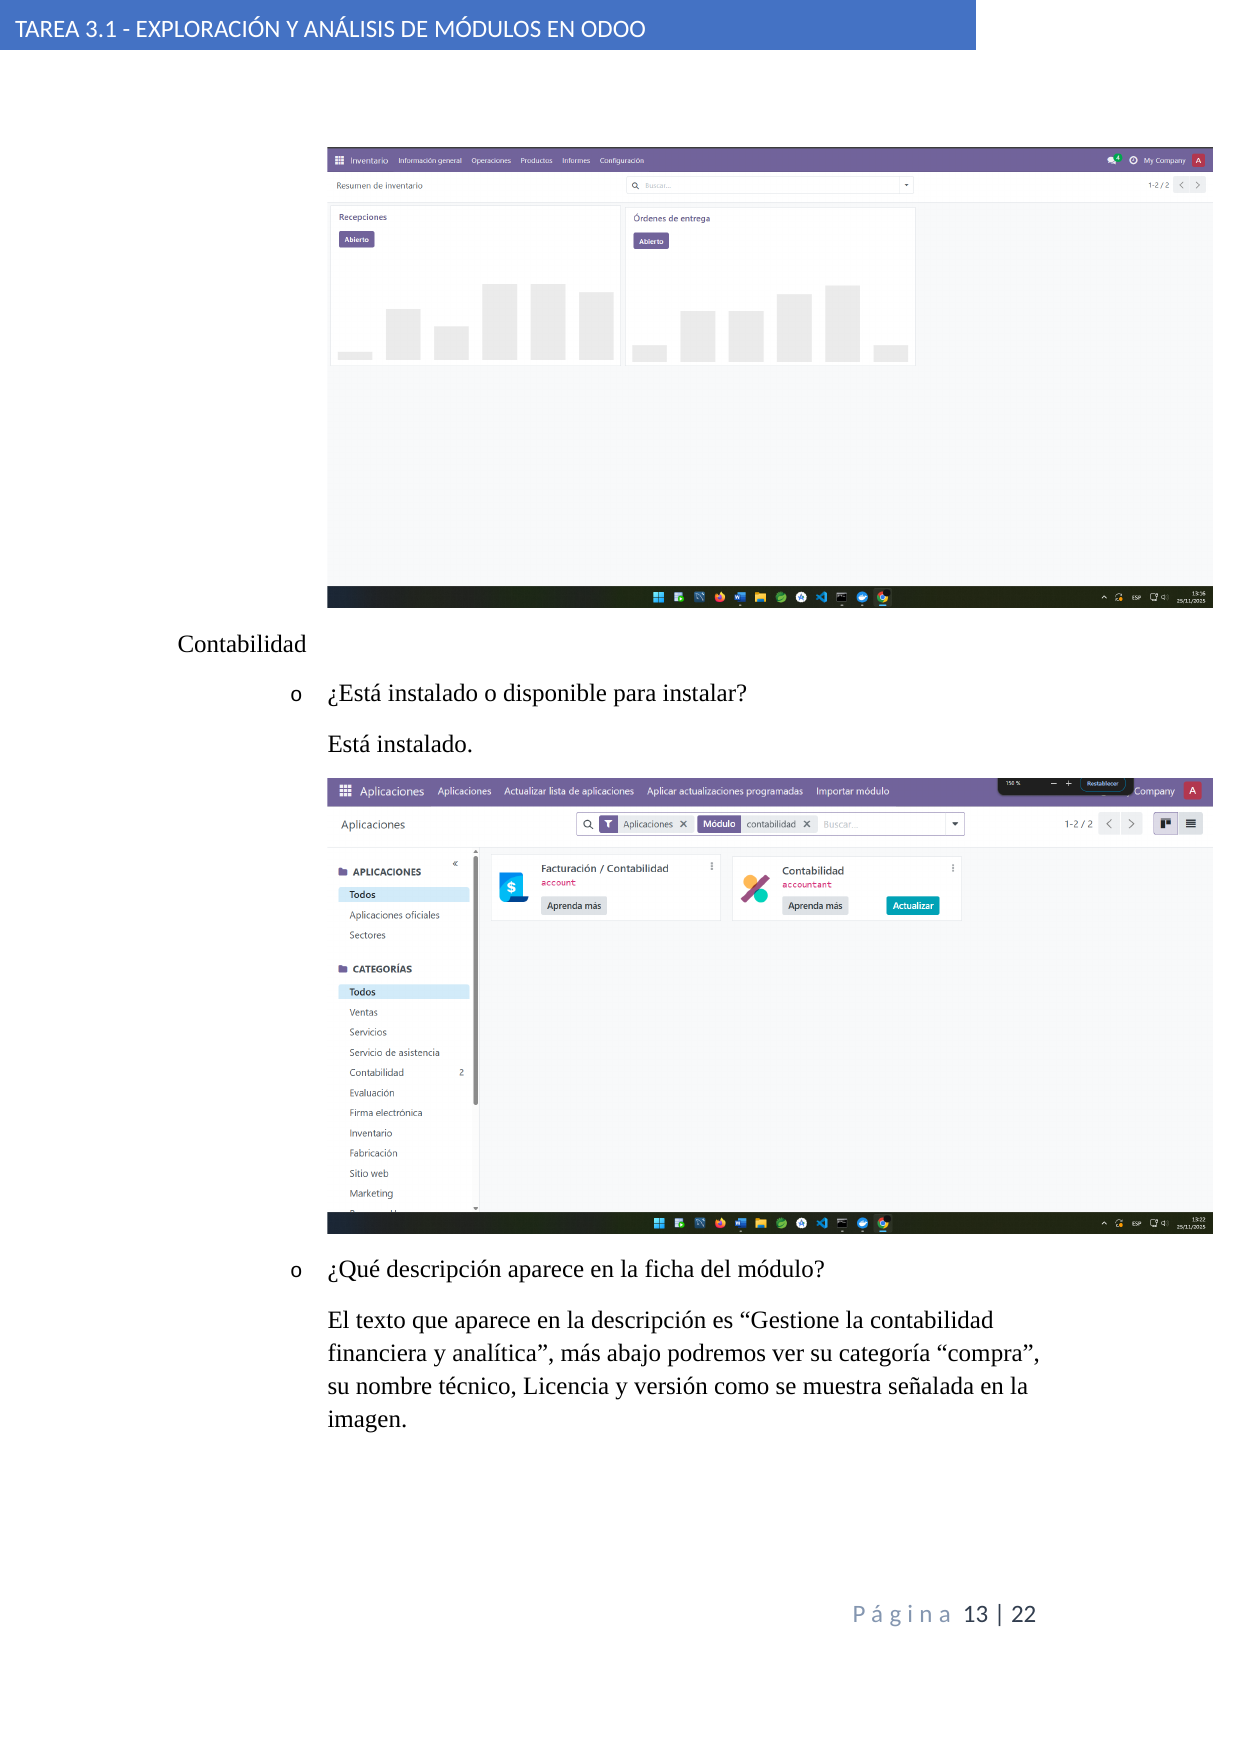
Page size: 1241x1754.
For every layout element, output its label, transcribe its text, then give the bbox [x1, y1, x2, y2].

text Está instalado. [327, 729, 1063, 758]
text El texto que aparece en la descripción es “Gestione la contabilidad financiera y analítica”, más abajo podremos ver su categoría “compra”, su nombre técnico, Licencia y versión como se muestra señalada en la imagen. [327, 1305, 1063, 1433]
text Contabilidad [177, 629, 1063, 657]
list ¿Está instalado o disponible para instalar? [290, 678, 1063, 708]
list ¿Qué descripción aparece en la ficha del módulo? [290, 1254, 1063, 1284]
